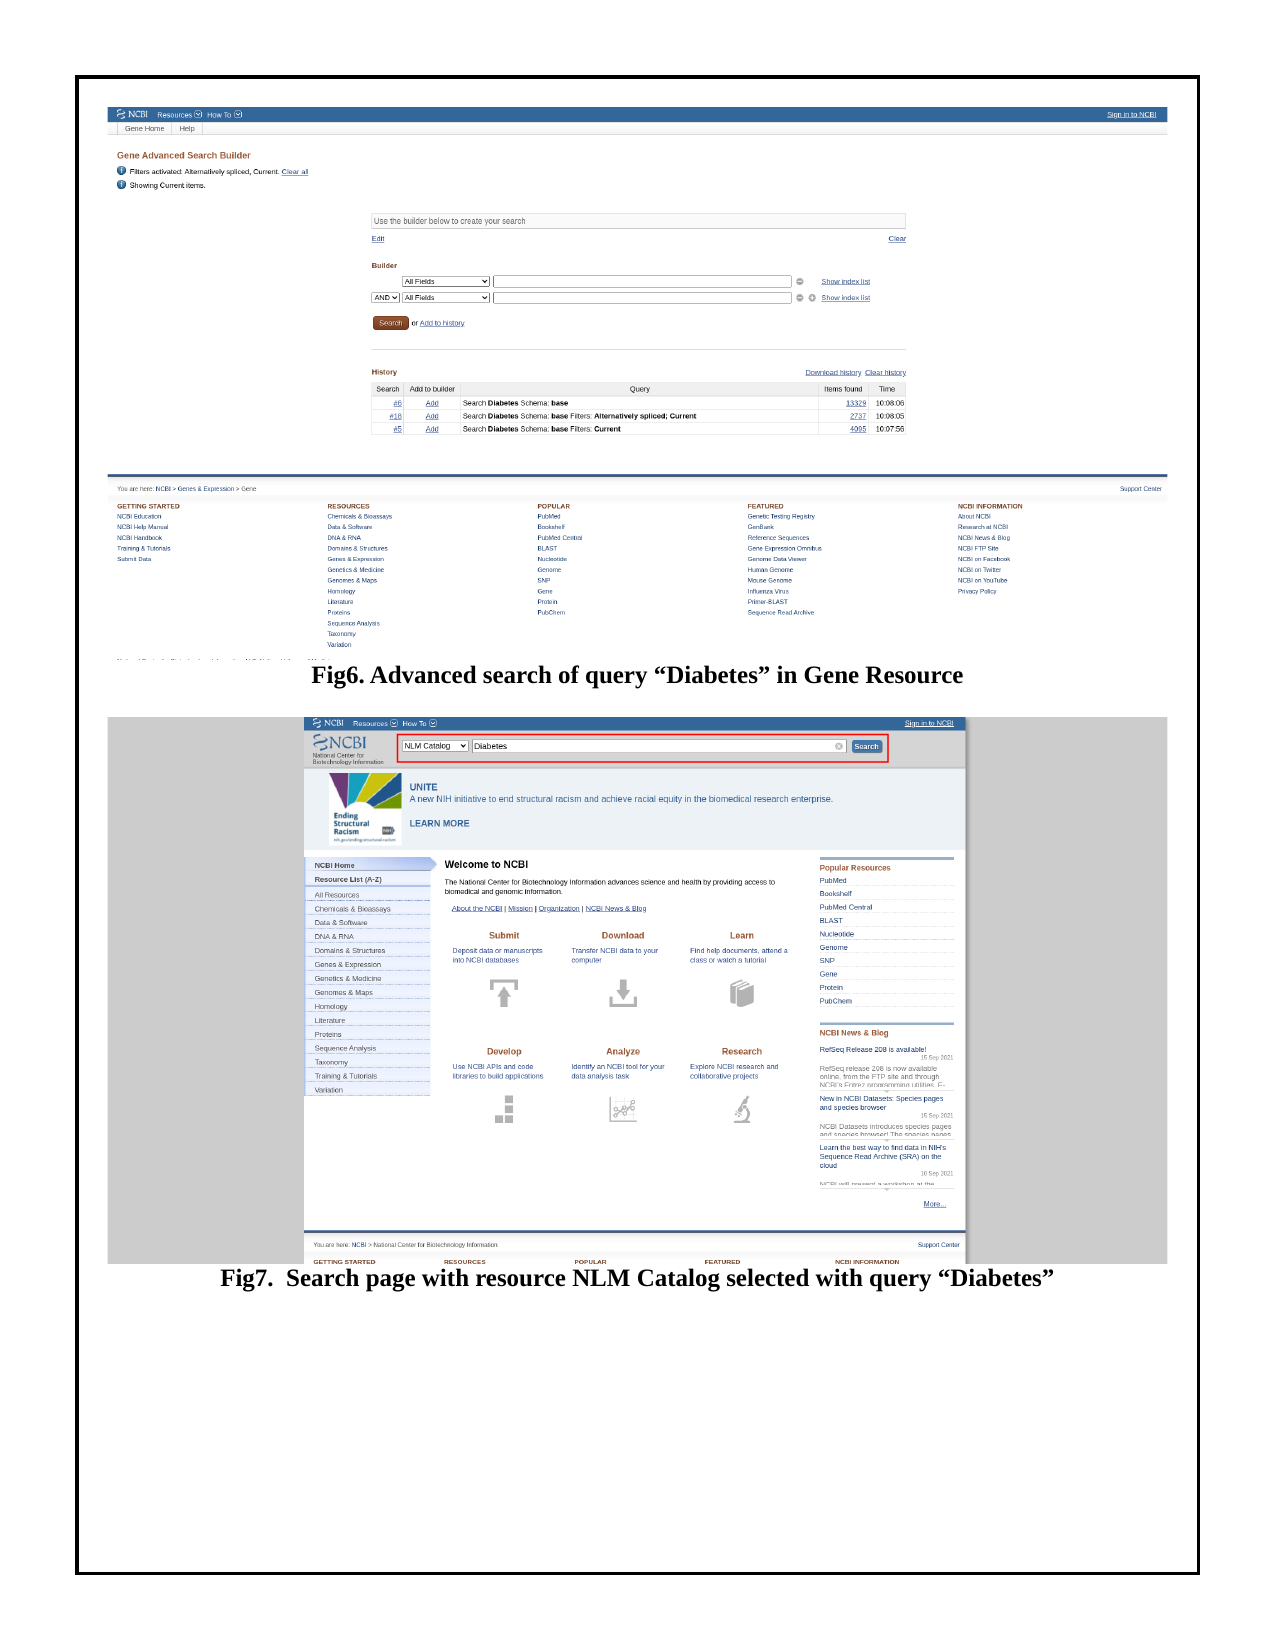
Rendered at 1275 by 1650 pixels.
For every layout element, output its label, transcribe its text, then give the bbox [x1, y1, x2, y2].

text Fig6. Advanced search of query “Diabetes” in Gene Resource [108, 660, 1167, 689]
picture [107, 717, 1168, 1264]
text Fig7. Search page with resource NLM Catalog selected with query “Diabetes” [108, 1264, 1167, 1292]
picture [107, 107, 1168, 660]
